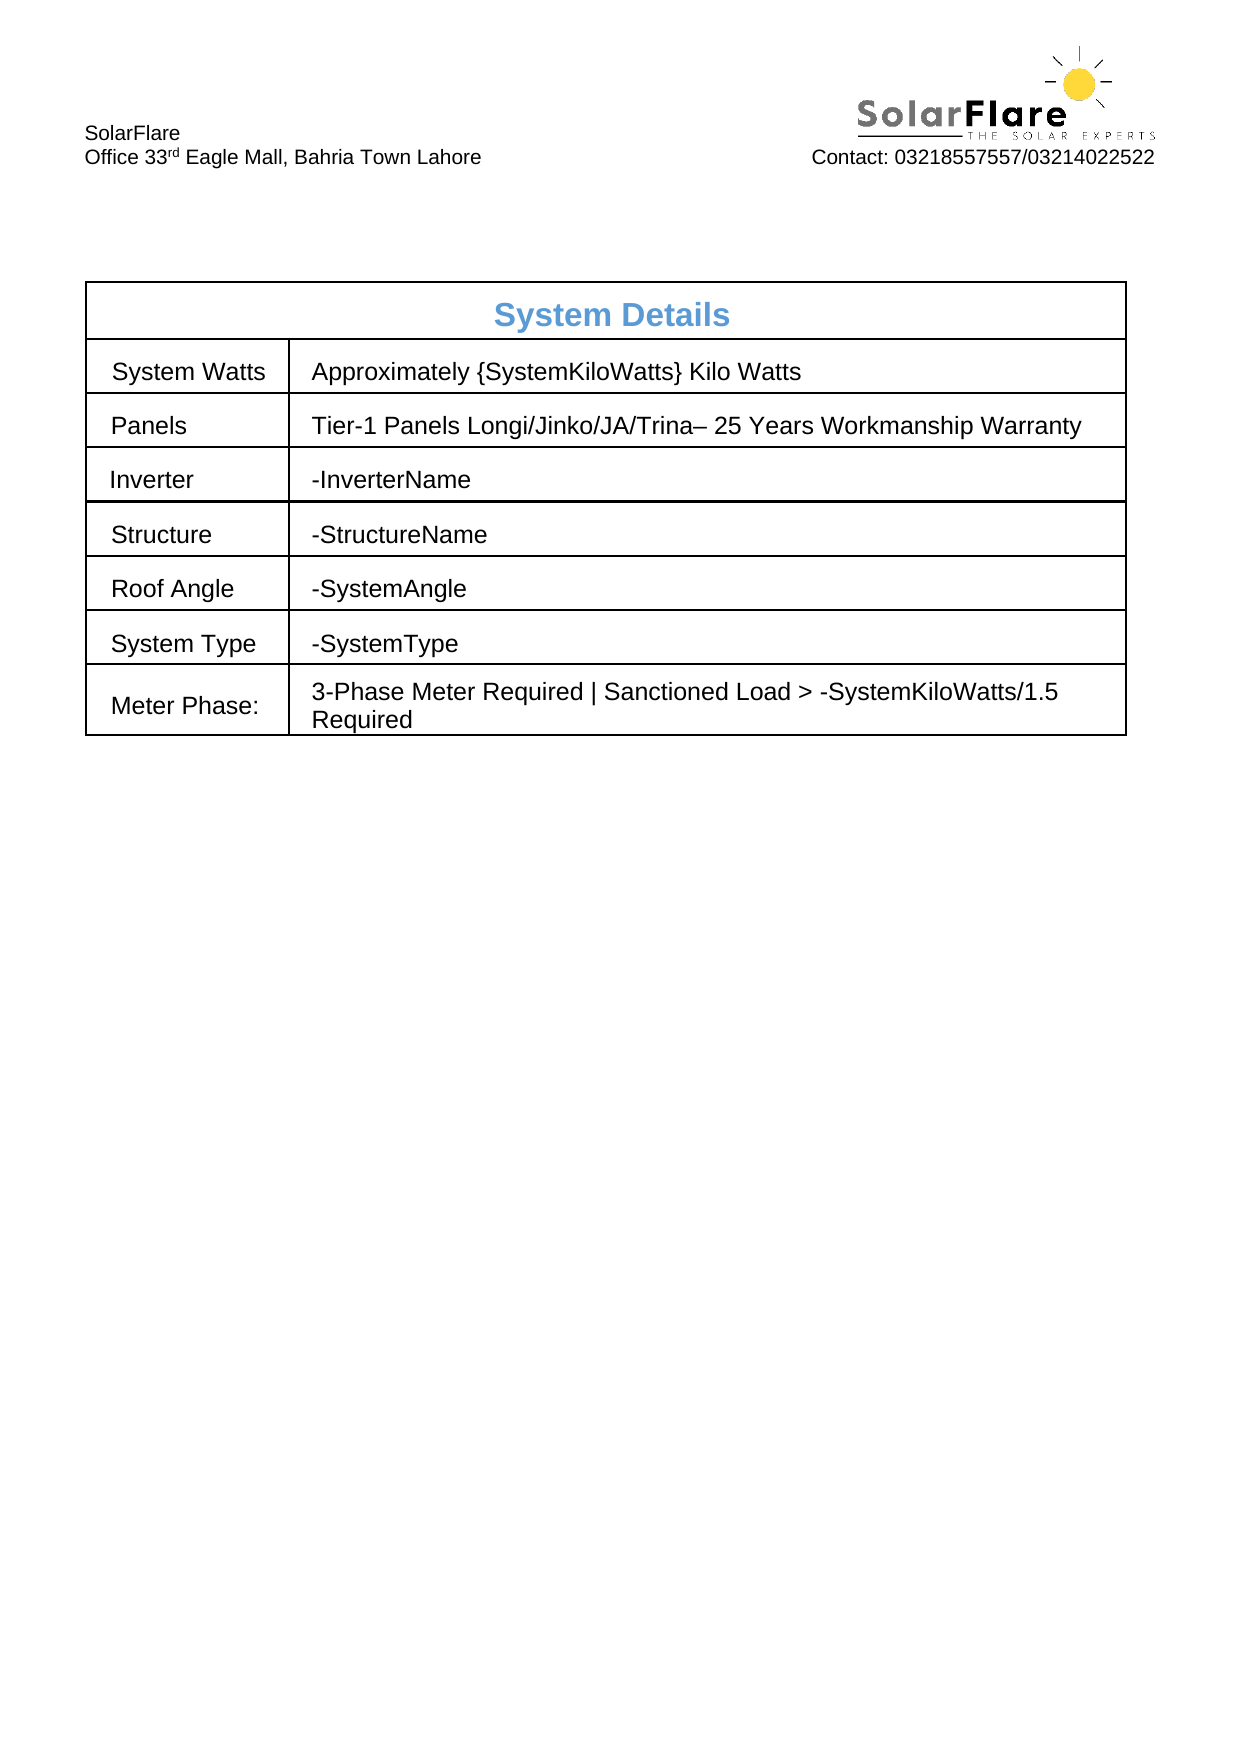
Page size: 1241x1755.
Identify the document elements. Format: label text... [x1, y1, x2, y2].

table_cell Structure [87, 503, 288, 555]
table_cell System Watts [87, 340, 288, 392]
table_cell -SystemAngle [290, 557, 1125, 609]
table_cell 3-Phase Meter Required | Sanctioned Load > -SystemKiloWatts/1.5 Required [290, 665, 1125, 734]
table_cell Panels [87, 394, 288, 446]
table_cell -StructureName [290, 503, 1125, 555]
picture [856, 46, 1160, 142]
table_cell -InverterName [290, 448, 1125, 500]
table_cell -SystemType [290, 611, 1125, 663]
table_cell Roof Angle [87, 557, 288, 609]
table_header System Details [87, 283, 1125, 337]
table_cell System Type [87, 611, 288, 663]
table_cell Approximately {SystemKiloWatts} Kilo Watts [290, 340, 1125, 392]
table_cell Tier-1 Panels Longi/Jinko/JA/Trina– 25 Years Workmanship Warranty [290, 394, 1125, 446]
table_cell Inverter [87, 448, 288, 500]
table_cell Meter Phase: [87, 665, 288, 734]
